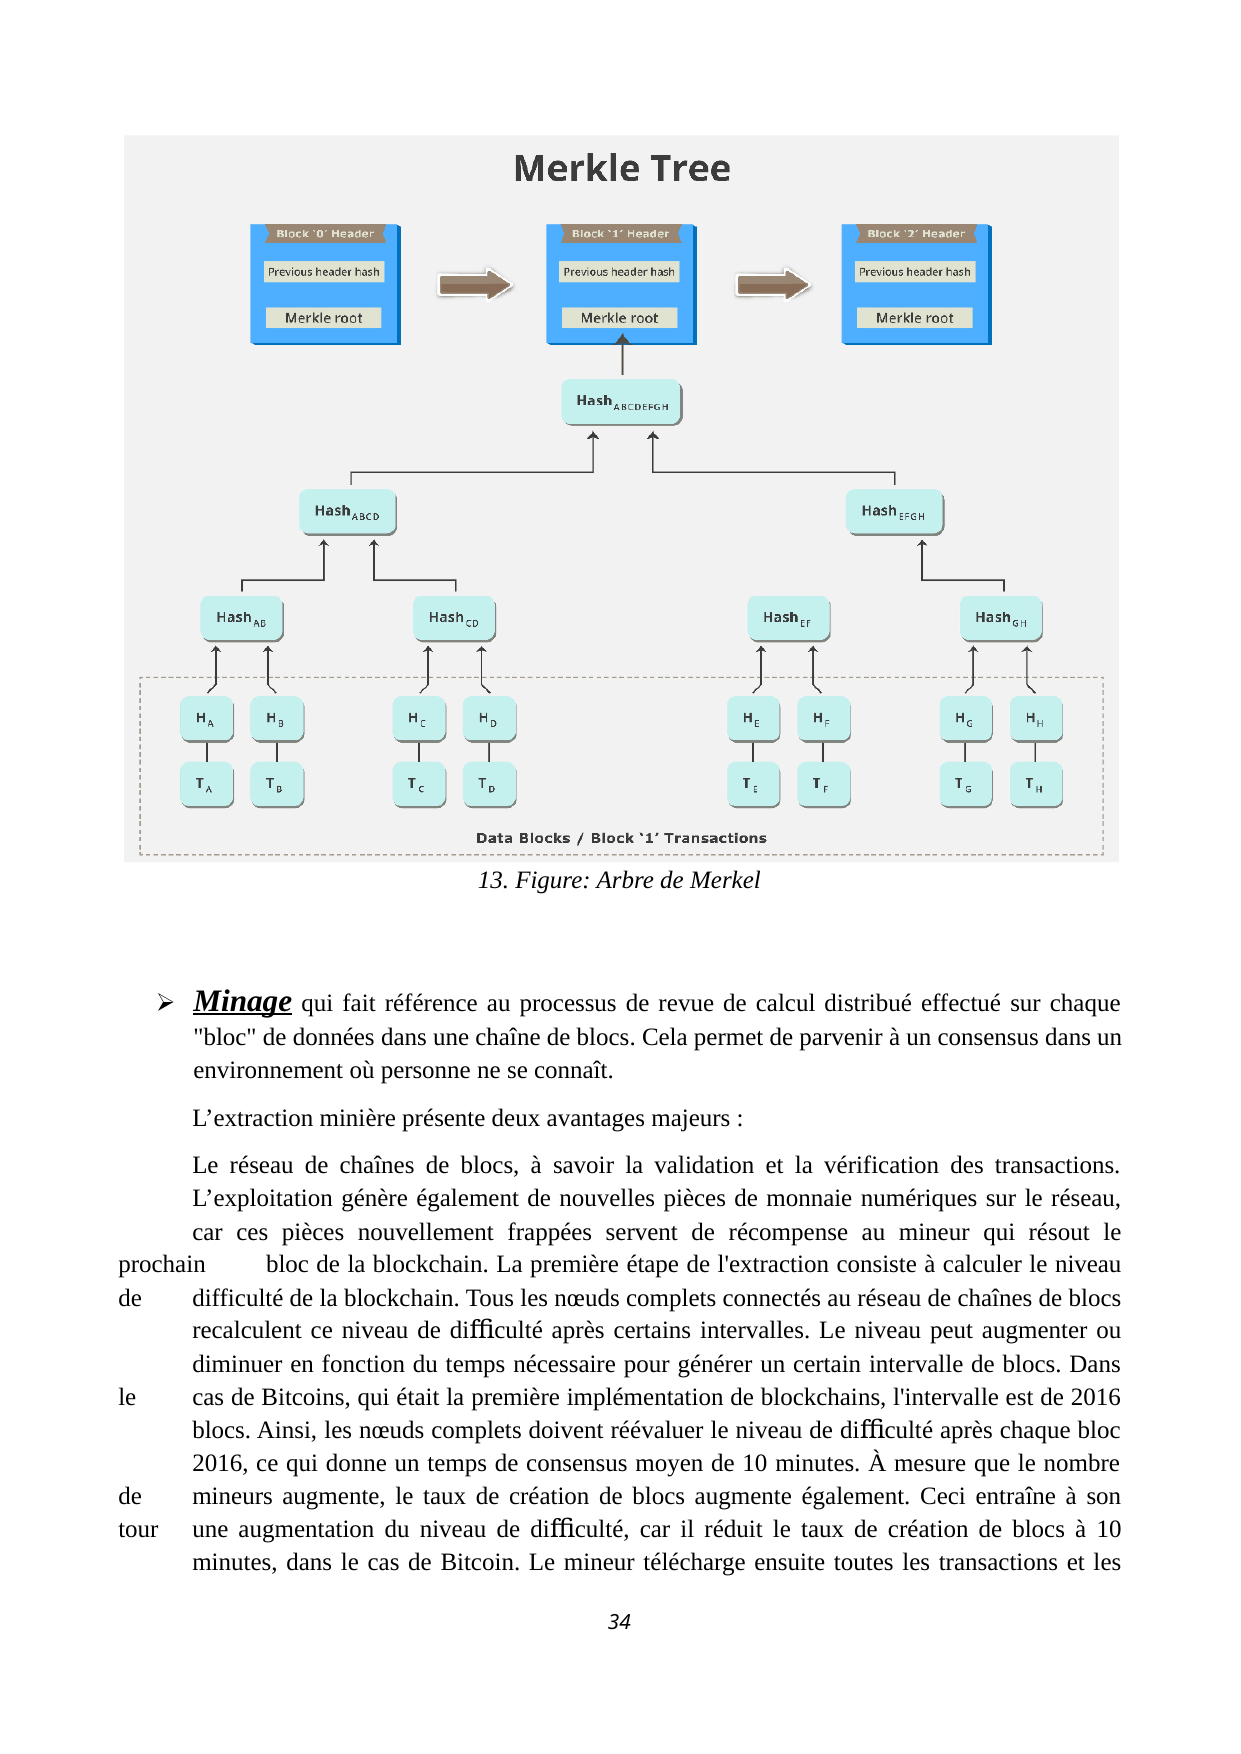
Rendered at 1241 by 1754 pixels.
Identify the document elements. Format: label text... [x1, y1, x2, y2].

text 13. Figure: Arbre de Merkel [118, 866, 1122, 894]
text L’extraction minière présente deux avantages majeurs : [118, 1103, 1122, 1132]
picture [118, 130, 1123, 866]
text Le réseau de chaînes de blocs, à savoir la validation et la vérification des transactions. L’exploitation génère également de nouvelles pièces de monnaie numériques sur le réseau, car ces pièces nouvellement frappées servent de récompense au mineur qui résout le prochain bloc de la blockchain. La première étape de l'extraction consiste à calculer le niveau de difficulté de la blockchain. Tous les nœuds complets connectés au réseau de chaînes de blocs recalculent ce niveau de diﬃculté après certains intervalles. Le niveau peut augmenter ou diminuer en fonction du temps nécessaire pour générer un certain intervalle de blocs. Dans le cas de Bitcoins, qui était la première implémentation de blockchains, l'intervalle est de 2016 blocs. Ainsi, les nœuds complets doivent réévaluer le niveau de diﬃculté après chaque bloc 2016, ce qui donne un temps de consensus moyen de 10 minutes. À mesure que le nombre de mineurs augmente, le taux de création de blocs augmente également. Ceci entraîne à son tour une augmentation du niveau de diﬃculté, car il réduit le taux de création de blocs à 10 minutes, dans le cas de Bitcoin. Le mineur télécharge ensuite toutes les transactions et les [118, 1151, 1122, 1576]
list Minage qui fait référence au processus de revue de calcul distribué effectué sur chaque "bloc" de données dans une chaîne de blocs. Cela permet de parvenir à un consensus dans un environnement où personne ne se connaît. [156, 982, 1122, 1084]
